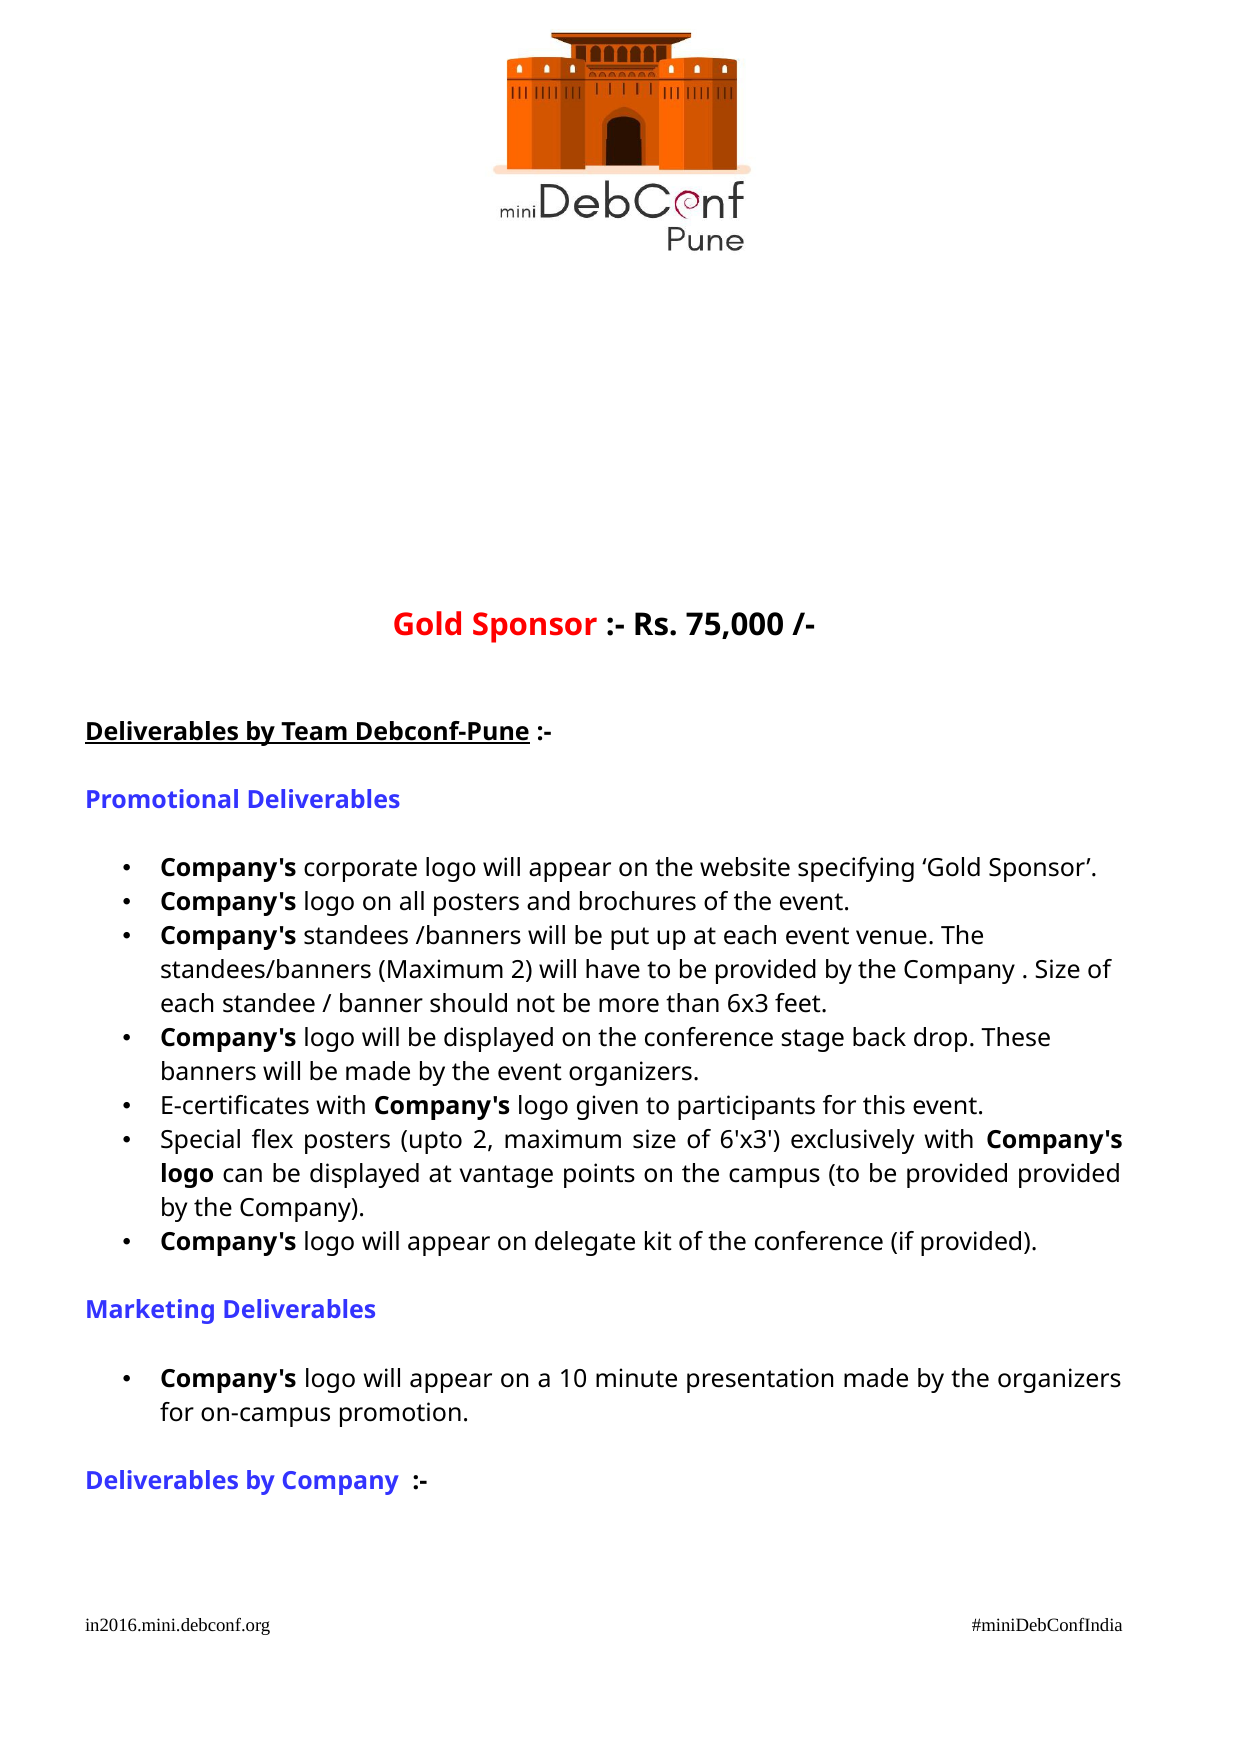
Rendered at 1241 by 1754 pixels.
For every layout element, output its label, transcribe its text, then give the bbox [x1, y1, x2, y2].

list Company's logo will appear on a 10 minute presentation made by the organizers for on-campus promotion. [122, 1360, 1123, 1428]
list Company's logo will be displayed on the conference stage back drop. These banners will be made by the event organizers. [122, 1020, 1123, 1088]
text Deliverables by Team Debconf-Pune :- [85, 713, 1123, 747]
list E-certificates with Company's logo given to participants for this event. [122, 1088, 1123, 1122]
text Promotional Deliverables [85, 781, 1123, 815]
list Company's logo on all posters and brochures of the event. [122, 883, 1123, 917]
text Marketing Deliverables [85, 1292, 1123, 1326]
picture [474, 0, 798, 298]
list Company's standees /banners will be put up at each event venue. The standees/banners (Maximum 2) will have to be provided by the Company . Size of each standee / banner should not be more than 6x3 feet. [122, 917, 1123, 1020]
list Company's corporate logo will appear on the website specifying ‘Gold Sponsor’. [122, 849, 1123, 883]
text Deliverables by Company :- [85, 1462, 1123, 1497]
list Company's logo will appear on delegate kit of the conference (if provided). [122, 1224, 1123, 1258]
list Special flex posters (upto 2, maximum size of 6'x3') exclusively with Company's logo can be displayed at vantage points on the campus (to be provided provided by the Company). [122, 1122, 1123, 1224]
text Gold Sponsor :- Rs. 75,000 /- [85, 602, 1123, 645]
